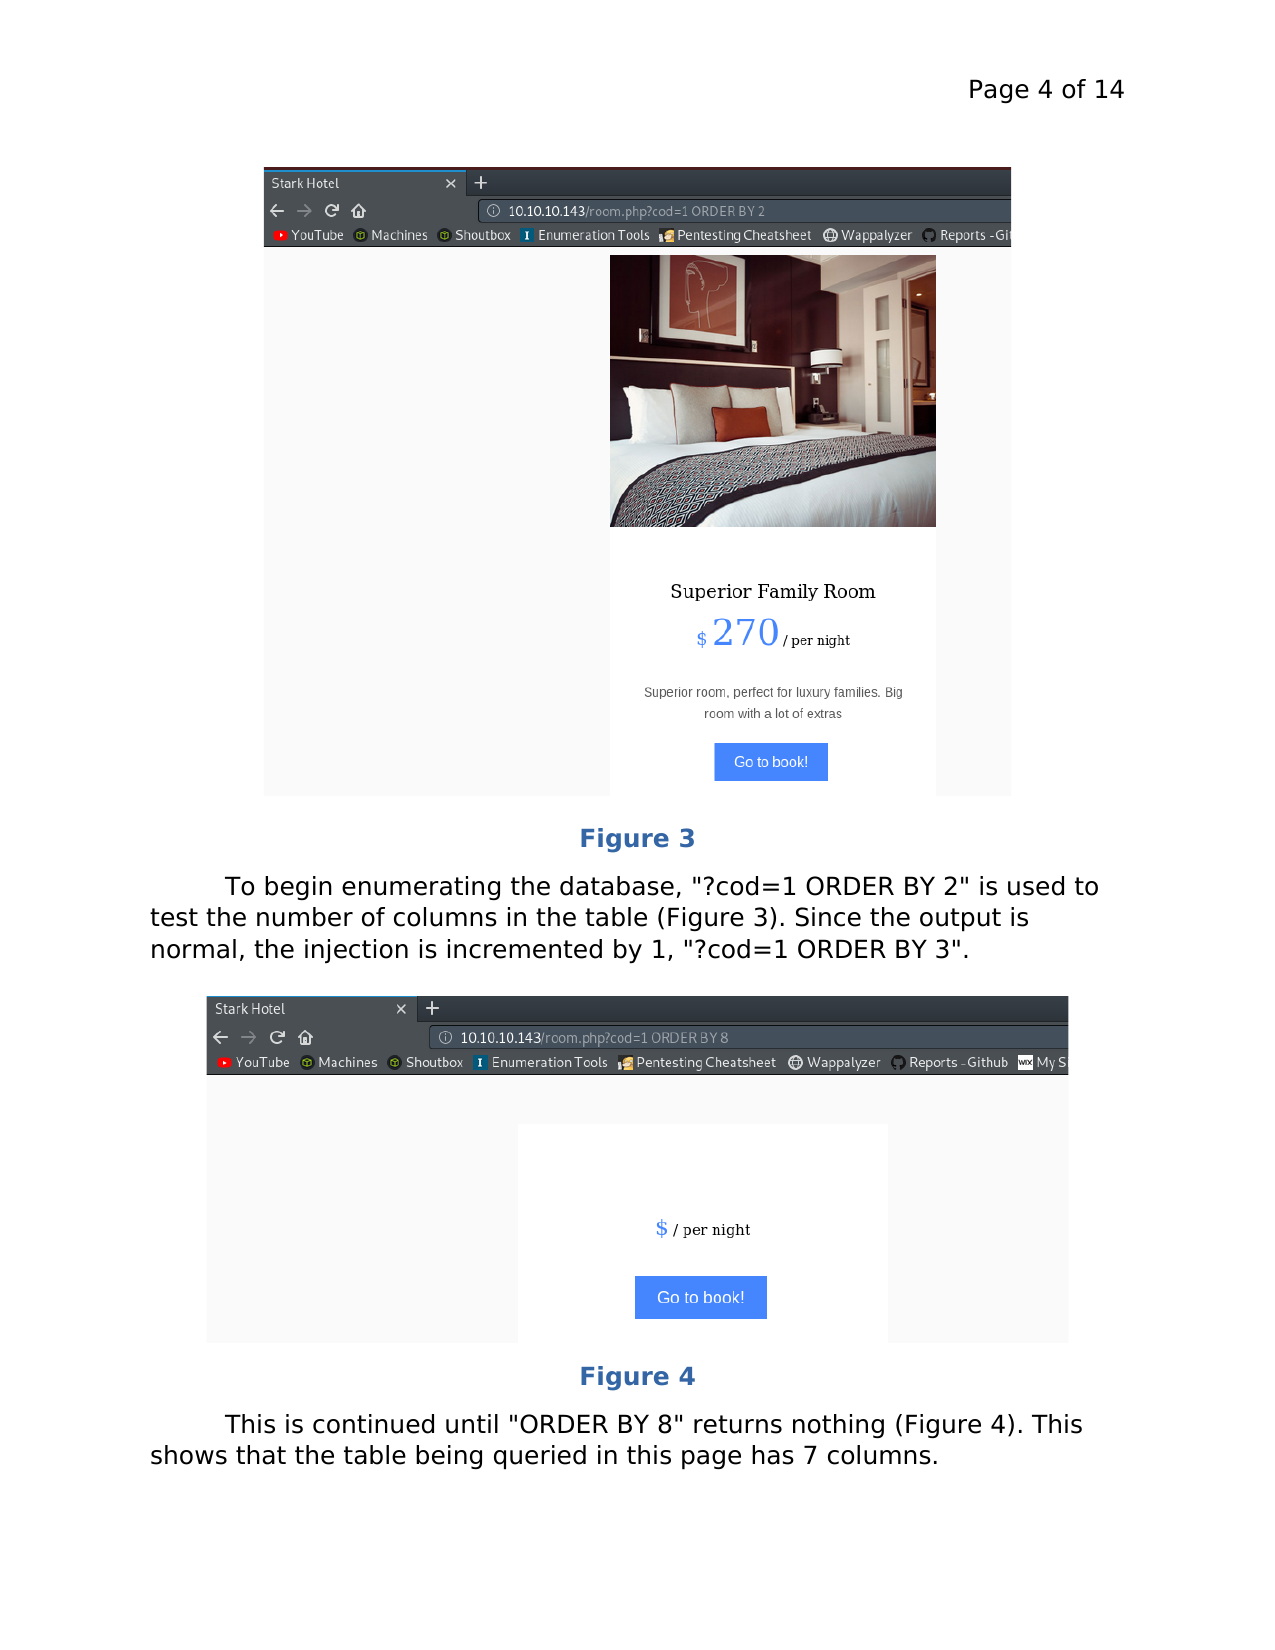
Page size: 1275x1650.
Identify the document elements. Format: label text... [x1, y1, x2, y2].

text Figure 4 [150, 1079, 1125, 1391]
text Figure 3 [150, 824, 1125, 853]
text To begin enumerating the database, "?cod=1 ORDER BY 2" is used to test the number of columns in the table (Figure 3). Since the output is normal, the injection is incremented by 1, "?cod=1 ORDER BY 3". [150, 872, 1125, 964]
text This is continued until "ORDER BY 8" returns nothing (Figure 4). This shows that the table being queried in this page has 7 columns. [150, 1410, 1125, 1471]
